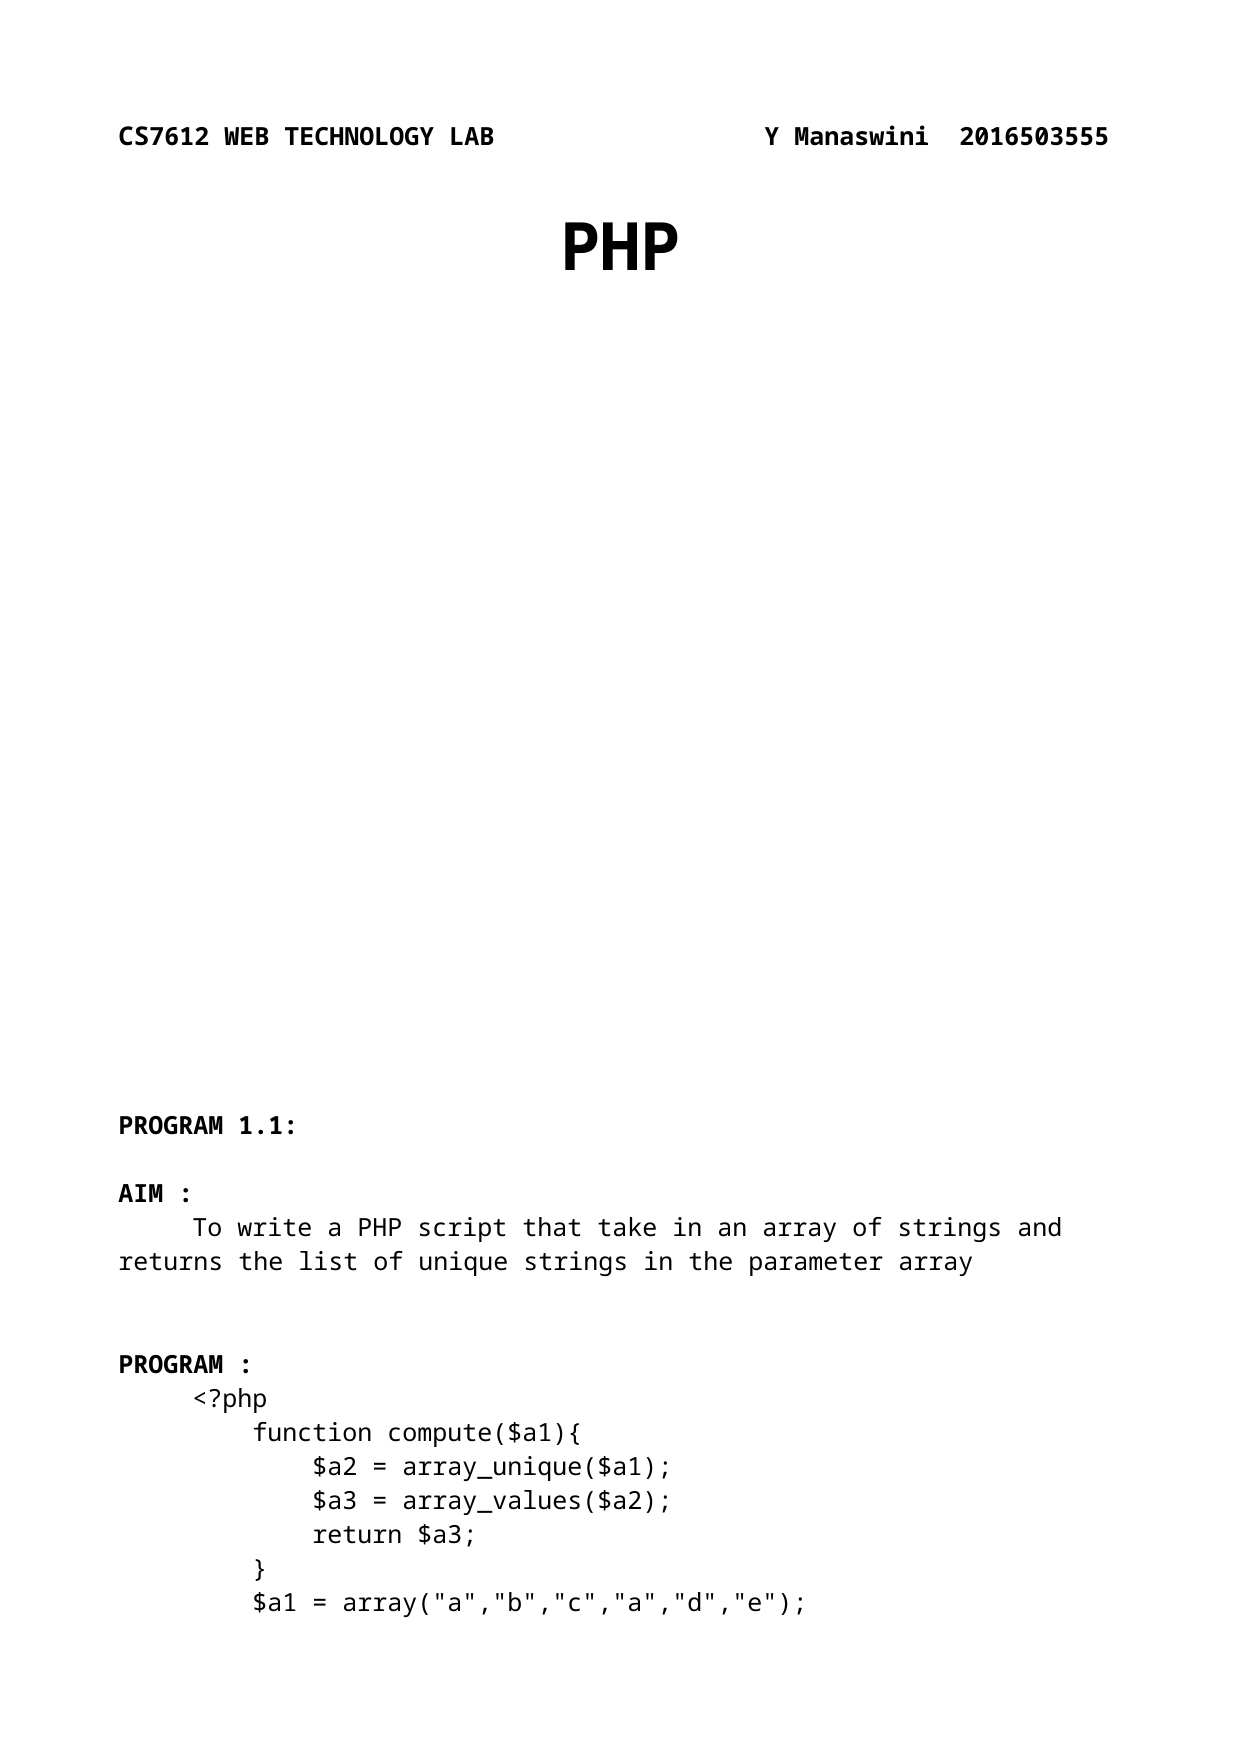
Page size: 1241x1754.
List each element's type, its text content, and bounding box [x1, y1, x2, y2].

text function compute($a1){ [192, 1414, 1122, 1448]
text PROGRAM : [118, 1346, 1122, 1380]
text return $a3; [192, 1517, 1122, 1551]
text PROGRAM 1.1: [118, 1108, 1122, 1142]
text PHP [118, 199, 1122, 290]
text To write a PHP script that take in an array of strings and returns the list of unique strings in the parameter array [118, 1210, 1122, 1278]
text <?php [192, 1380, 1122, 1414]
text $a1 = array("a","b","c","a","d","e"); [192, 1585, 1122, 1619]
text $a3 = array_values($a2); [192, 1482, 1122, 1517]
text AIM : [118, 1176, 1122, 1210]
text } [192, 1551, 1122, 1585]
text $a2 = array_unique($a1); [192, 1448, 1122, 1482]
